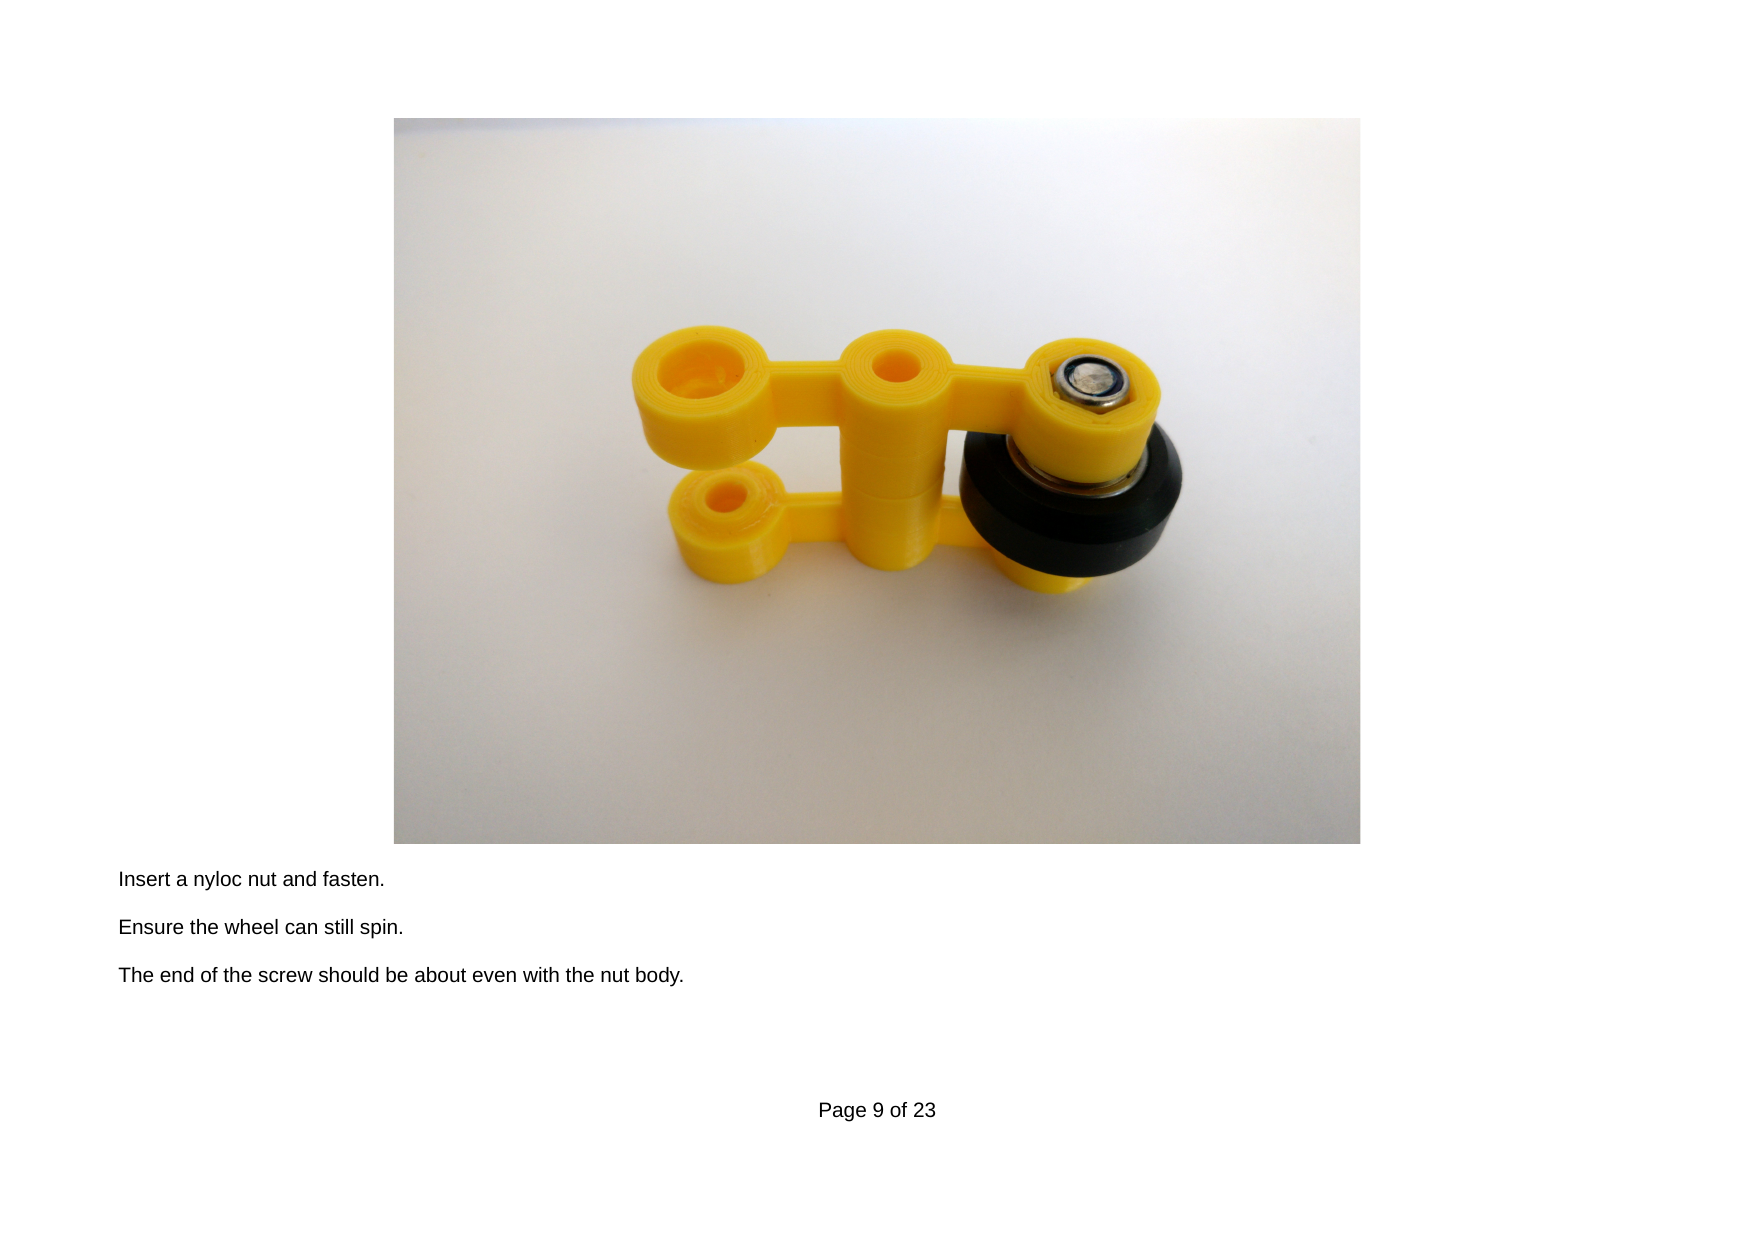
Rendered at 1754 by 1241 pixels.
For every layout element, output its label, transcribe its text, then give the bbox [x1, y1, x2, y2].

text The end of the screw should be about even with the nut body. [118, 963, 1636, 987]
text Ensure the wheel can still spin. [118, 915, 1636, 939]
text Insert a nyloc nut and fasten. [118, 867, 1636, 891]
picture [393, 118, 1361, 844]
